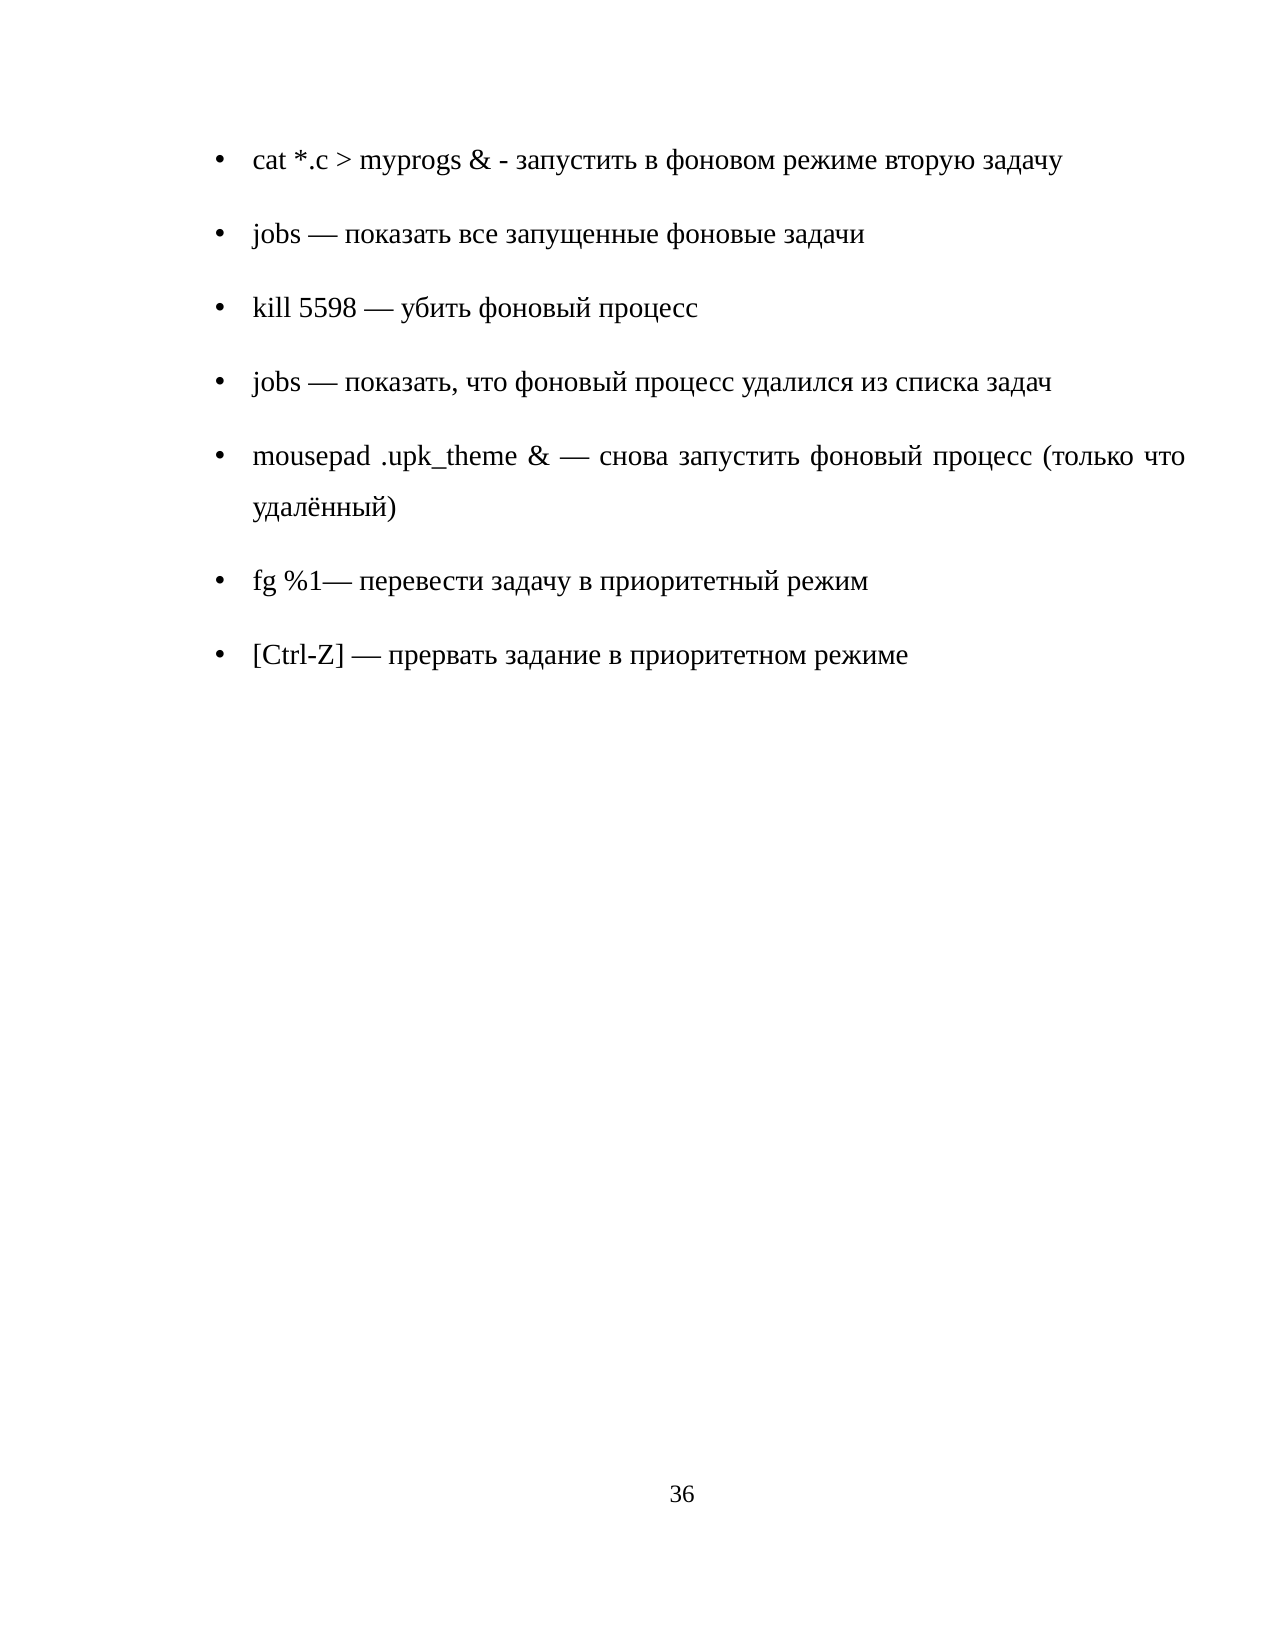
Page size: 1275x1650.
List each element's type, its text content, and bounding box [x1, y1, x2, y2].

list jobs — показать, что фоновый процесс удалился из списка задач [215, 364, 1186, 398]
list fg %1— перевести задачу в приоритетный режим [215, 563, 1186, 597]
list [Ctrl-Z] — прервать задание в приоритетном режиме [215, 637, 1186, 671]
list cat *.c > myprogs & - запустить в фоновом режиме вторую задачу [215, 142, 1186, 175]
list kill 5598 — убить фоновый процесс [215, 290, 1186, 324]
list jobs — показать все запущенные фоновые задачи [215, 216, 1186, 249]
list mousepad .upk_theme & — снова запустить фоновый процесс (только что удалённый) [215, 438, 1186, 522]
